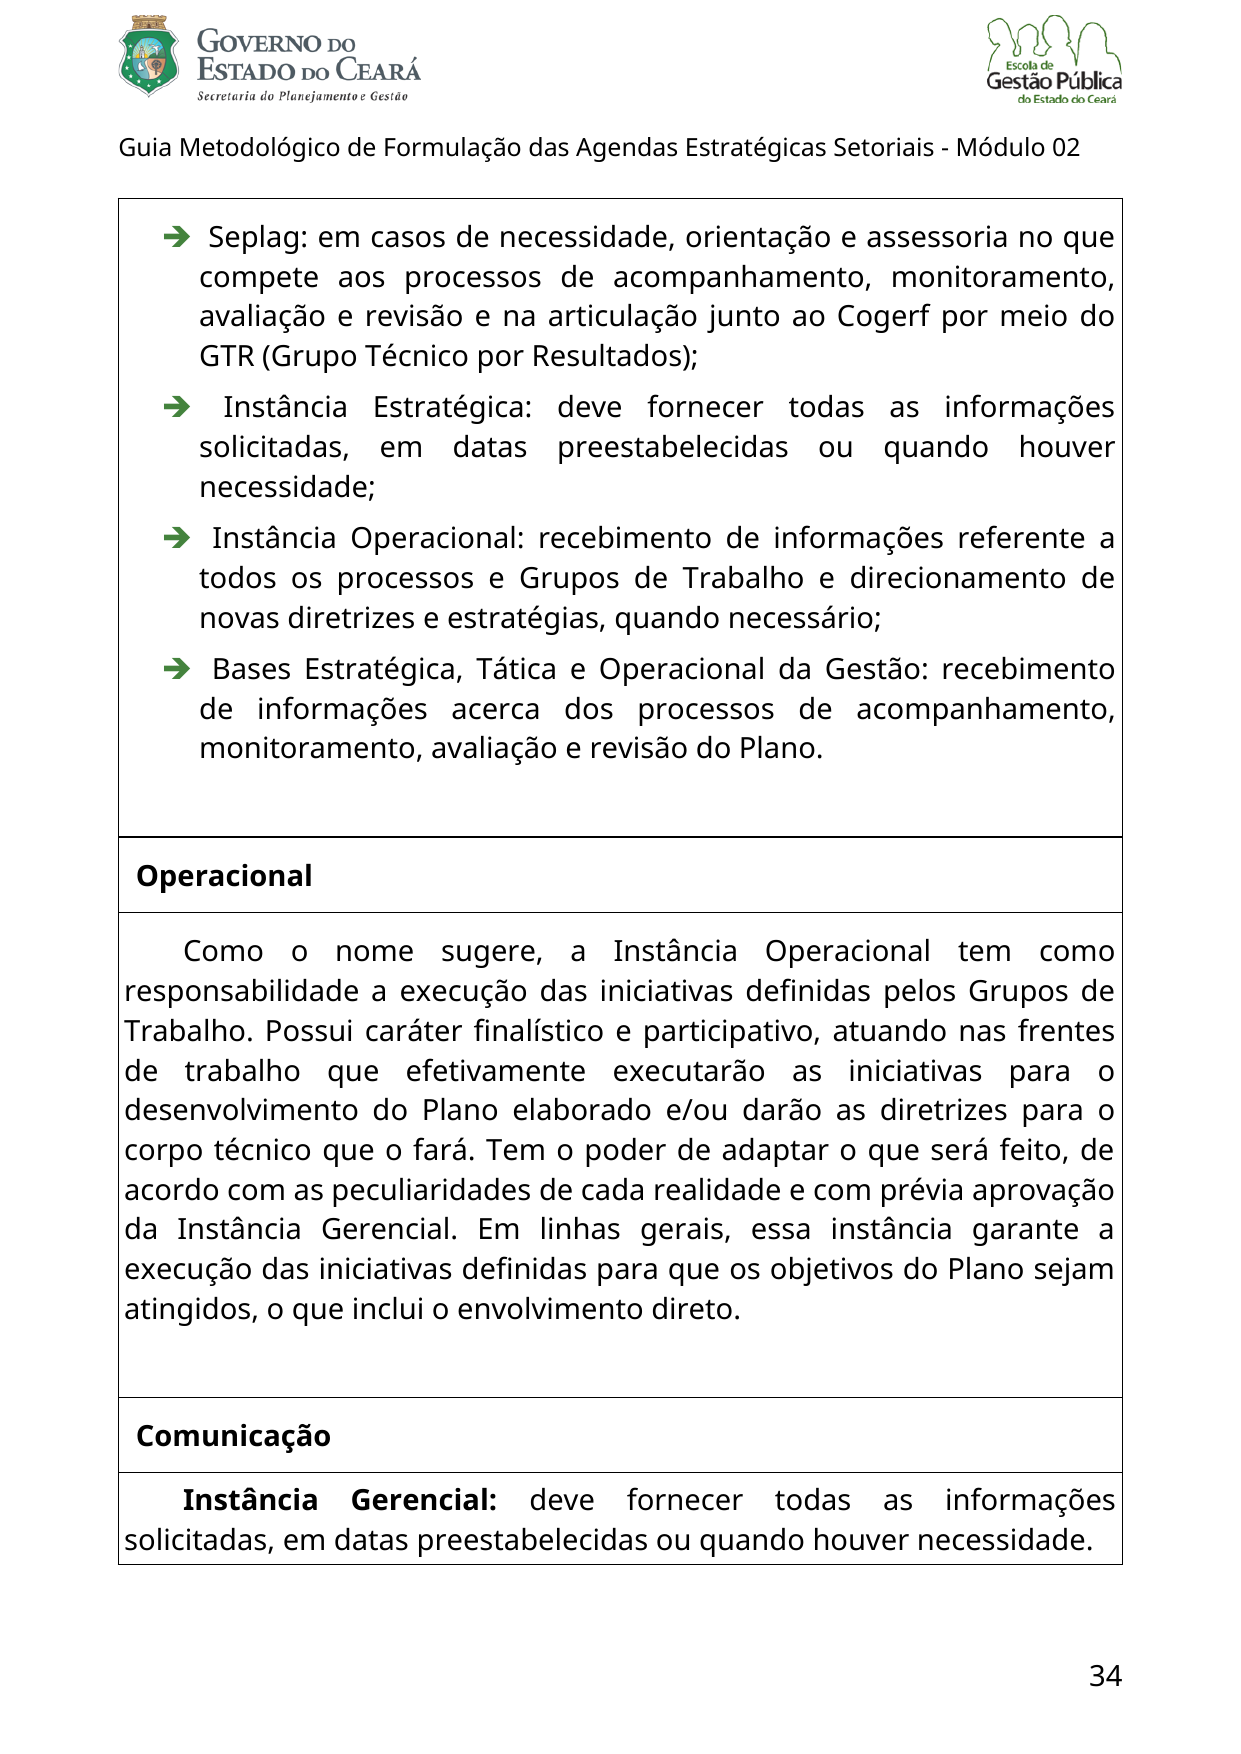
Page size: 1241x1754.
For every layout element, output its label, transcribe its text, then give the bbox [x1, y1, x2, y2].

table_cell Seplag: em casos de necessidade, orientação e assessoria no que compete aos processos de acompanhamento, monitoramento, avaliação e revisão e na articulação junto ao Cogerf por meio do GTR (Grupo Técnico por Resultados); Instância Estratégica: deve fornecer todas as informações solicitadas, em datas preestabelecidas ou quando houver necessidade; Instância Operacional: recebimento de informações referente a todos os processos e Grupos de Trabalho e direcionamento de novas diretrizes e estratégias, quando necessário; Bases Estratégica, Tática e Operacional da Gestão: recebimento de informações acerca dos processos de acompanhamento, monitoramento, avaliação e revisão do Plano. [119, 199, 1122, 836]
table_cell Como o nome sugere, a Instância Operacional tem como responsabilidade a execução das iniciativas definidas pelos Grupos de Trabalho. Possui caráter finalístico e participativo, atuando nas frentes de trabalho que efetivamente executarão as iniciativas para o desenvolvimento do Plano elaborado e/ou darão as diretrizes para o corpo técnico que o fará. Tem o poder de adaptar o que será feito, de acordo com as peculiaridades de cada realidade e com prévia aprovação da Instância Gerencial. Em linhas gerais, essa instância garante a execução das iniciativas definidas para que os objetivos do Plano sejam atingidos, o que inclui o envolvimento direto. [119, 913, 1122, 1397]
table_cell Instância Gerencial: deve fornecer todas as informações solicitadas, em datas preestabelecidas ou quando houver necessidade. Quadro 05: Instâncias da Governança Quadro 06: Fluxo de Comunicação das Instâncias da Governança De modo a efetivar a estrutura de Governança, são necessárias algumas ações, sendo elas, em suma: Definição dos atores das instâncias Estratégica, Gerencial e Operacional pela alta gestão setorial; Construção de um decreto, instituindo a estrutura de governança, assim como as competências e atribuições dos atores envolvidos, e eventuais portarias necessárias para a nomeação dos membros (a alta gestão deve implementar e manter os mecanismos estabelecidos por meio desse decreto). Apresentou-se aqui uma estrutura de Governança simples, de modo a fornecer uma ideia geral da organização desse mecanismo de controle da execução do Plano. Entende-se que sua configuração é adaptável, sendo, por exemplo, aquela necessária à implementação de uma política pública estadual muito diferente, mais robusta e ramificada, do que uma voltada à melhoria de um processo interno. [119, 1473, 1122, 1564]
table_cell Comunicação [119, 1398, 1122, 1472]
table_cell Operacional [119, 838, 1122, 912]
picture [118, 15, 1122, 103]
